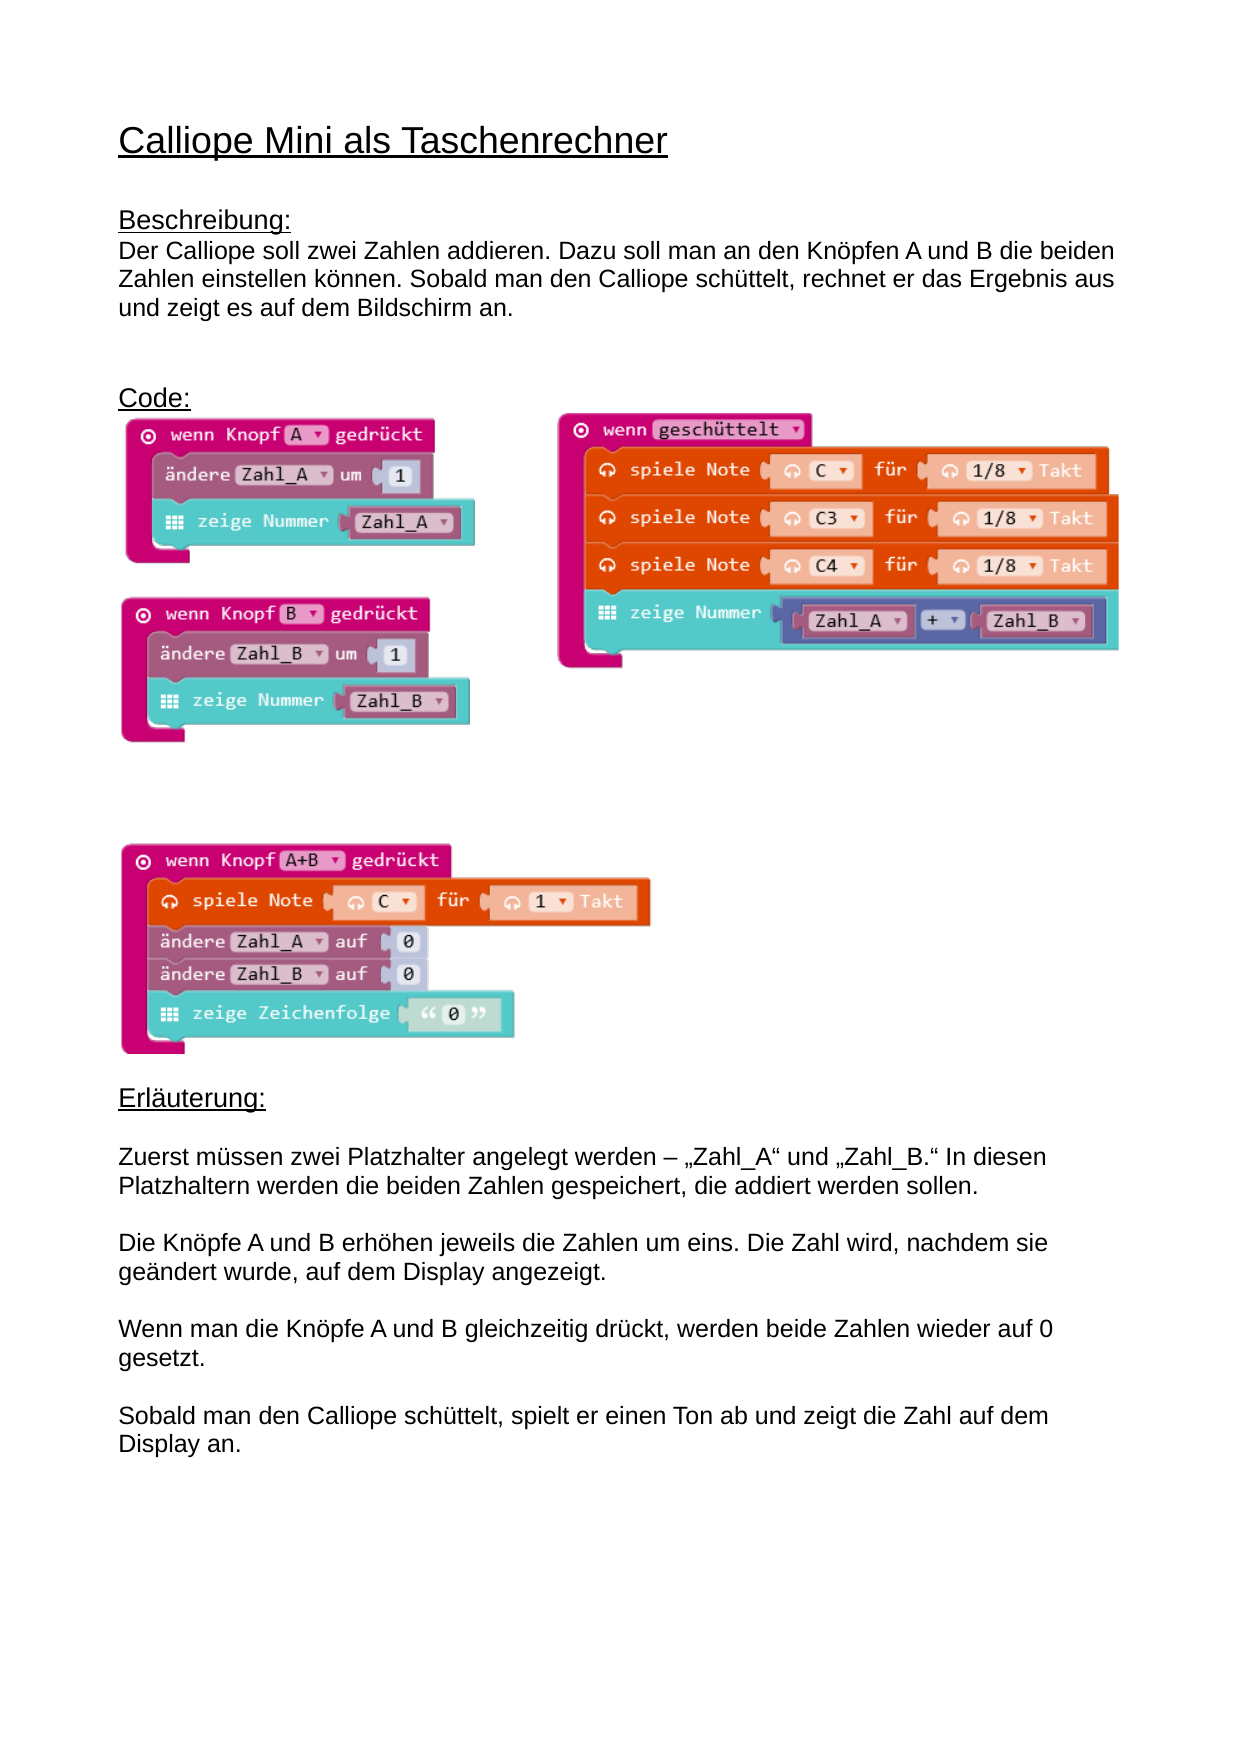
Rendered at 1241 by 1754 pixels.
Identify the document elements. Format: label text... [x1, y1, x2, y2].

text Sobald man den Calliope schüttelt, spielt er einen Ton ab und zeigt die Zahl auf dem Display an. [118, 1401, 1122, 1458]
picture [121, 413, 1119, 1054]
text Code: [118, 382, 1122, 413]
text Calliope Mini als Taschenrechner [118, 118, 1122, 161]
text Zuerst müssen zwei Platzhalter angelegt werden – „Zahl_A“ und „Zahl_B.“ In diesen Platzhaltern werden die beiden Zahlen gespeichert, die addiert werden sollen. [118, 1142, 1122, 1199]
text Der Calliope soll zwei Zahlen addieren. Dazu soll man an den Knöpfen A und B die beiden Zahlen einstellen können. Sobald man den Calliope schüttelt, rechnet er das Ergebnis aus und zeigt es auf dem Bildschirm an. [118, 236, 1122, 322]
text Beschreibung: [118, 204, 1122, 236]
text Die Knöpfe A und B erhöhen jeweils die Zahlen um eins. Die Zahl wird, nachdem sie geändert wurde, auf dem Display angezeigt. [118, 1228, 1122, 1286]
text Wenn man die Knöpfe A und B gleichzeitig drückt, werden beide Zahlen wieder auf 0 gesetzt. [118, 1314, 1122, 1372]
text Erläuterung: [118, 1082, 1122, 1113]
